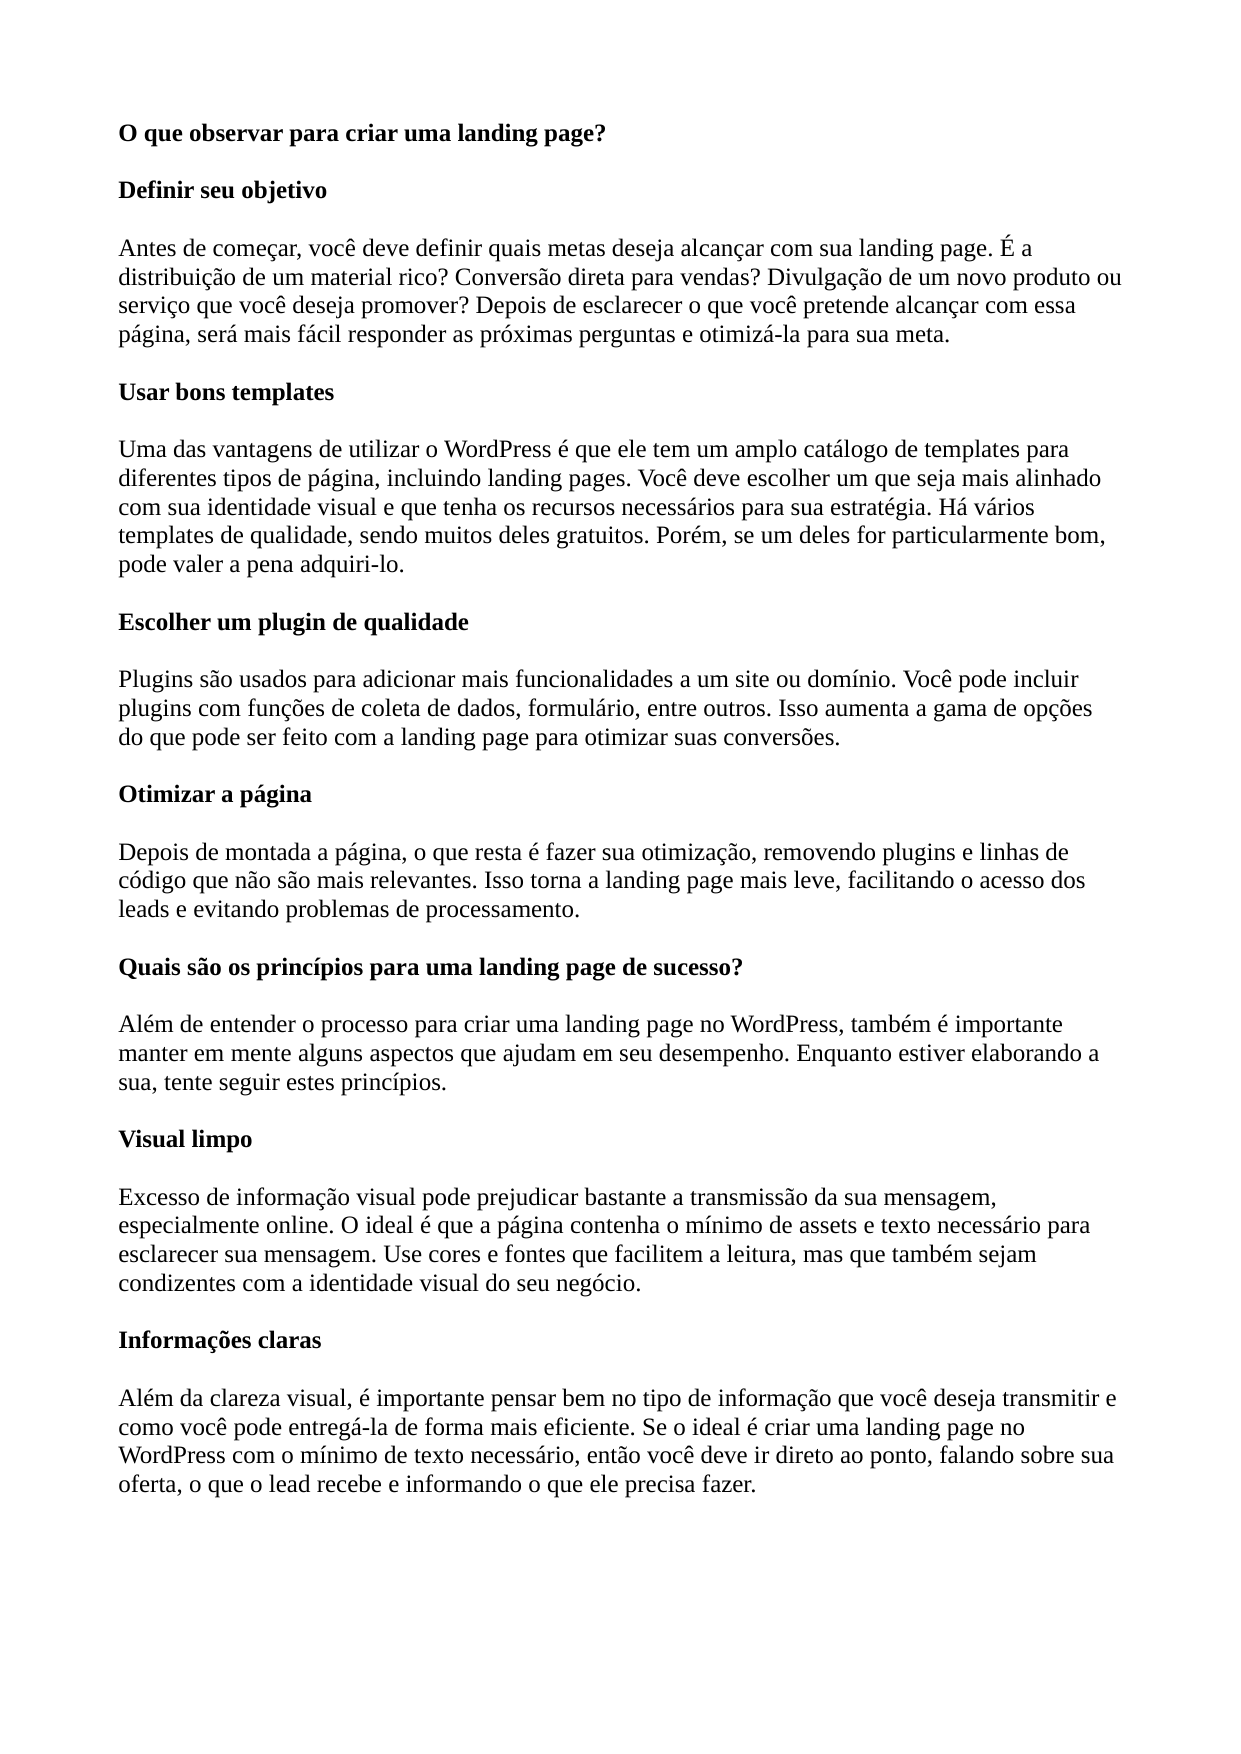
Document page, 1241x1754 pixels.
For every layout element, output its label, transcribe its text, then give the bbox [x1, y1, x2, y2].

text O que observar para criar uma landing page? [118, 118, 1122, 147]
text Além da clareza visual, é importante pensar bem no tipo de informação que você deseja transmitir e como você pode entregá-la de forma mais eficiente. Se o ideal é criar uma landing page no WordPress com o mínimo de texto necessário, então você deve ir direto ao ponto, falando sobre sua oferta, o que o lead recebe e informando o que ele precisa fazer. [118, 1383, 1122, 1498]
text Otimizar a página [118, 779, 1122, 808]
text Plugins são usados para adicionar mais funcionalidades a um site ou domínio. Você pode incluir plugins com funções de coleta de dados, formulário, entre outros. Isso aumenta a gama de opções do que pode ser feito com a landing page para otimizar suas conversões. [118, 664, 1122, 751]
text Uma das vantagens de utilizar o WordPress é que ele tem um amplo catálogo de templates para diferentes tipos de página, incluindo landing pages. Você deve escolher um que seja mais alinhado com sua identidade visual e que tenha os recursos necessários para sua estratégia. Há vários templates de qualidade, sendo muitos deles gratuitos. Porém, se um deles for particularmente bom, pode valer a pena adquiri-lo. [118, 434, 1122, 578]
text Informações claras [118, 1326, 1122, 1354]
text Usar bons templates [118, 377, 1122, 406]
text Antes de começar, você deve definir quais metas deseja alcançar com sua landing page. É a distribuição de um material rico? Conversão direta para vendas? Divulgação de um novo produto ou serviço que você deseja promover? Depois de esclarecer o que você pretende alcançar com essa página, será mais fácil responder as próximas perguntas e otimizá-la para sua meta. [118, 233, 1122, 348]
text Excesso de informação visual pode prejudicar bastante a transmissão da sua mensagem, especialmente online. O ideal é que a página contenha o mínimo de assets e texto necessário para esclarecer sua mensagem. Use cores e fontes que facilitem a leitura, mas que também sejam condizentes com a identidade visual do seu negócio. [118, 1182, 1122, 1297]
text Visual limpo [118, 1124, 1122, 1153]
text Depois de montada a página, o que resta é fazer sua otimização, removendo plugins e linhas de código que não são mais relevantes. Isso torna a landing page mais leve, facilitando o acesso dos leads e evitando problemas de processamento. [118, 837, 1122, 923]
text Quais são os princípios para uma landing page de sucesso? [118, 952, 1122, 981]
text Além de entender o processo para criar uma landing page no WordPress, também é importante manter em mente alguns aspectos que ajudam em seu desempenho. Enquanto estiver elaborando a sua, tente seguir estes princípios. [118, 1009, 1122, 1096]
text Escolher um plugin de qualidade [118, 607, 1122, 636]
text Definir seu objetivo [118, 176, 1122, 204]
